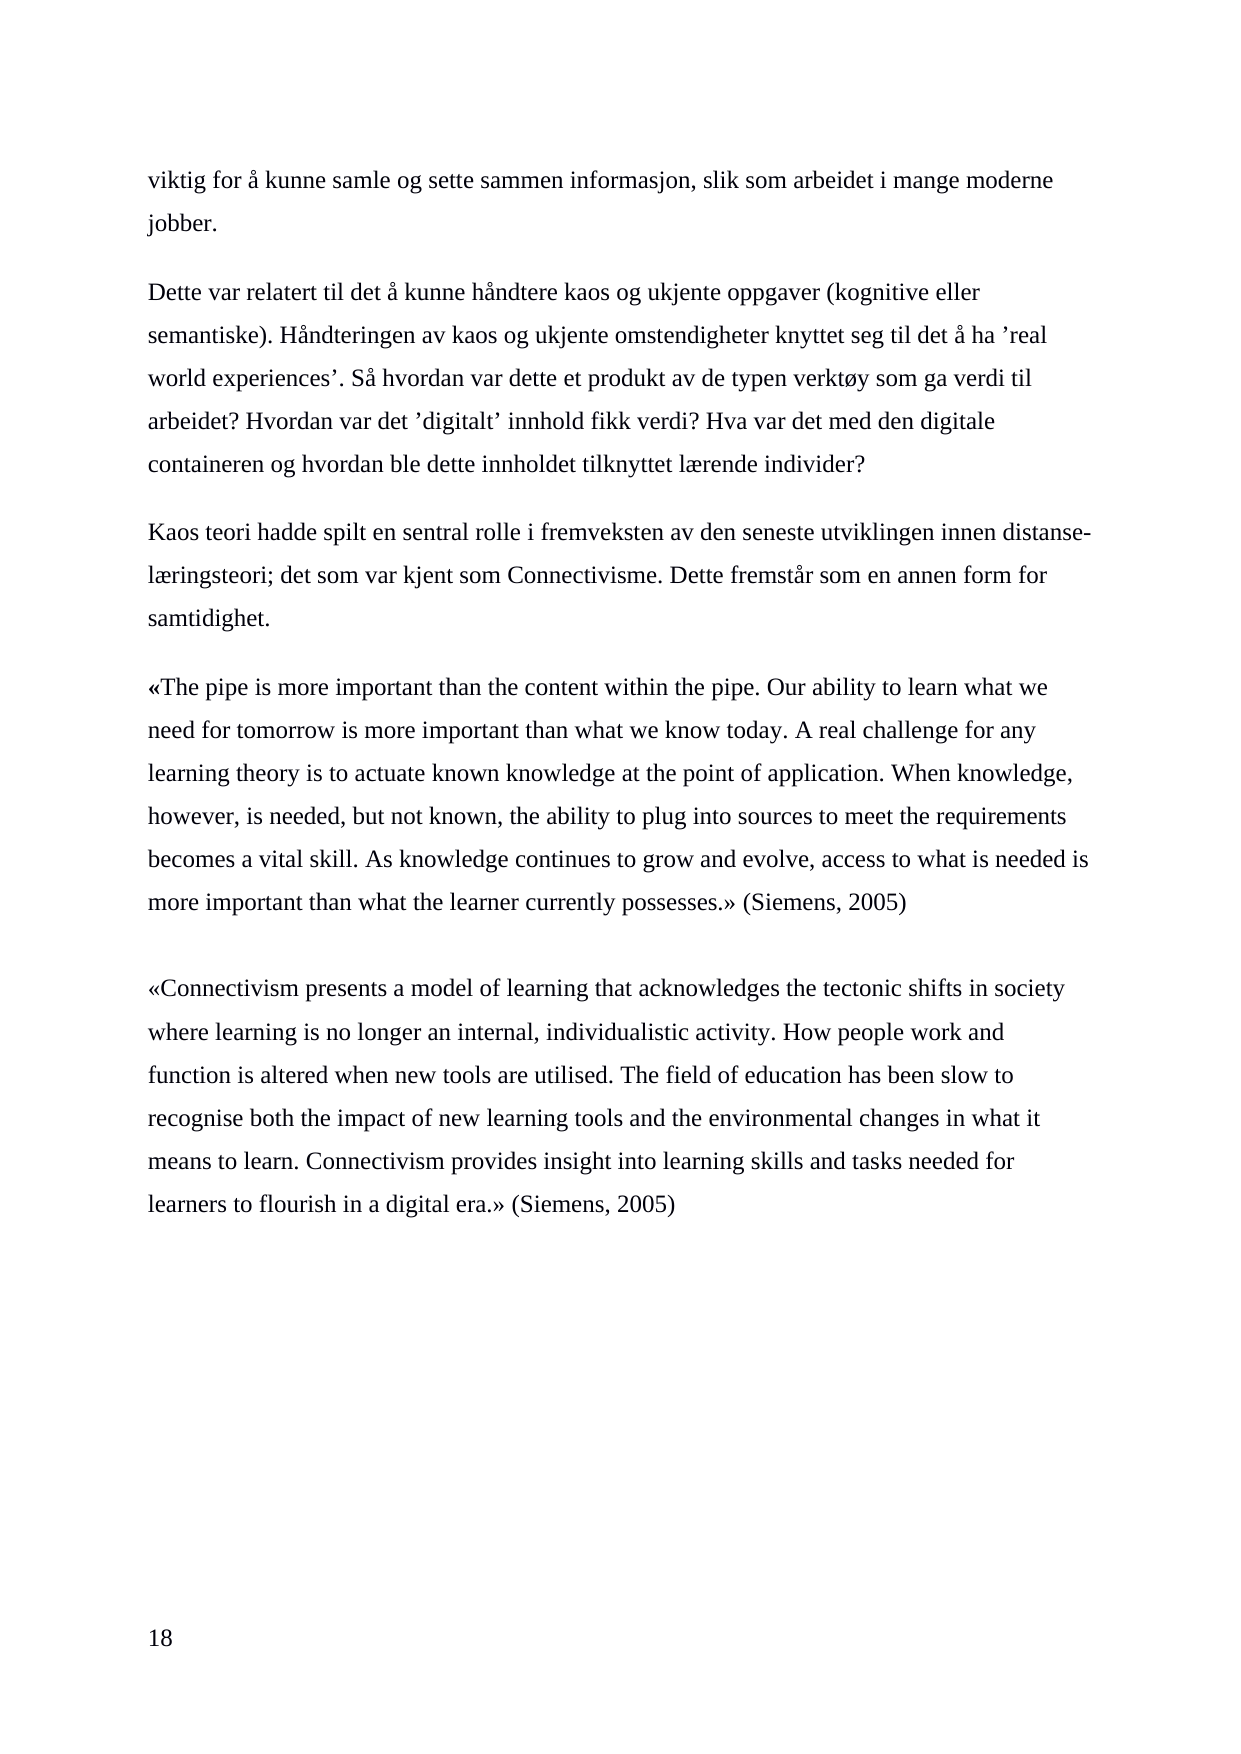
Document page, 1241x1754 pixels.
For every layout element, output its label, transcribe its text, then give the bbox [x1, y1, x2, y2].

text Dette var relatert til det å kunne håndtere kaos og ukjente oppgaver (kognitive eller semantiske). Håndteringen av kaos og ukjente omstendigheter knyttet seg til det å ha ’real world experiences’. Så hvordan var dette et produkt av de typen verktøy som ga verdi til arbeidet? Hvordan var det ’digitalt’ innhold fikk verdi? Hva var det med den digitale containeren og hvordan ble dette innholdet tilknyttet lærende individer? [148, 277, 1092, 478]
text viktig for å kunne samle og sette sammen informasjon, slik som arbeidet i mange moderne jobber. [148, 165, 1092, 237]
text Kaos teori hadde spilt en sentral rolle i fremveksten av den seneste utviklingen innen distanse-læringsteori; det som var kjent som Connectivisme. Dette fremstår som en annen form for samtidighet. [148, 517, 1092, 632]
text «The pipe is more important than the content within the pipe. Our ability to learn what we need for tomorrow is more important than what we know today. A real challenge for any learning theory is to actuate known knowledge at the point of application. When knowledge, however, is needed, but not known, the ability to plug into sources to meet the requirements becomes a vital skill. As knowledge continues to grow and evolve, access to what is needed is more important than what the learner currently possesses.» (Siemens, 2005) «Connectivism presents a model of learning that acknowledges the tectonic shifts in society where learning is no longer an internal, individualistic activity. How people work and function is altered when new tools are utilised. The field of education has been slow to recognise both the impact of new learning tools and the environmental changes in what it means to learn. Connectivism provides insight into learning skills and tasks needed for learners to flourish in a digital era.» (Siemens, 2005) [148, 672, 1092, 1218]
